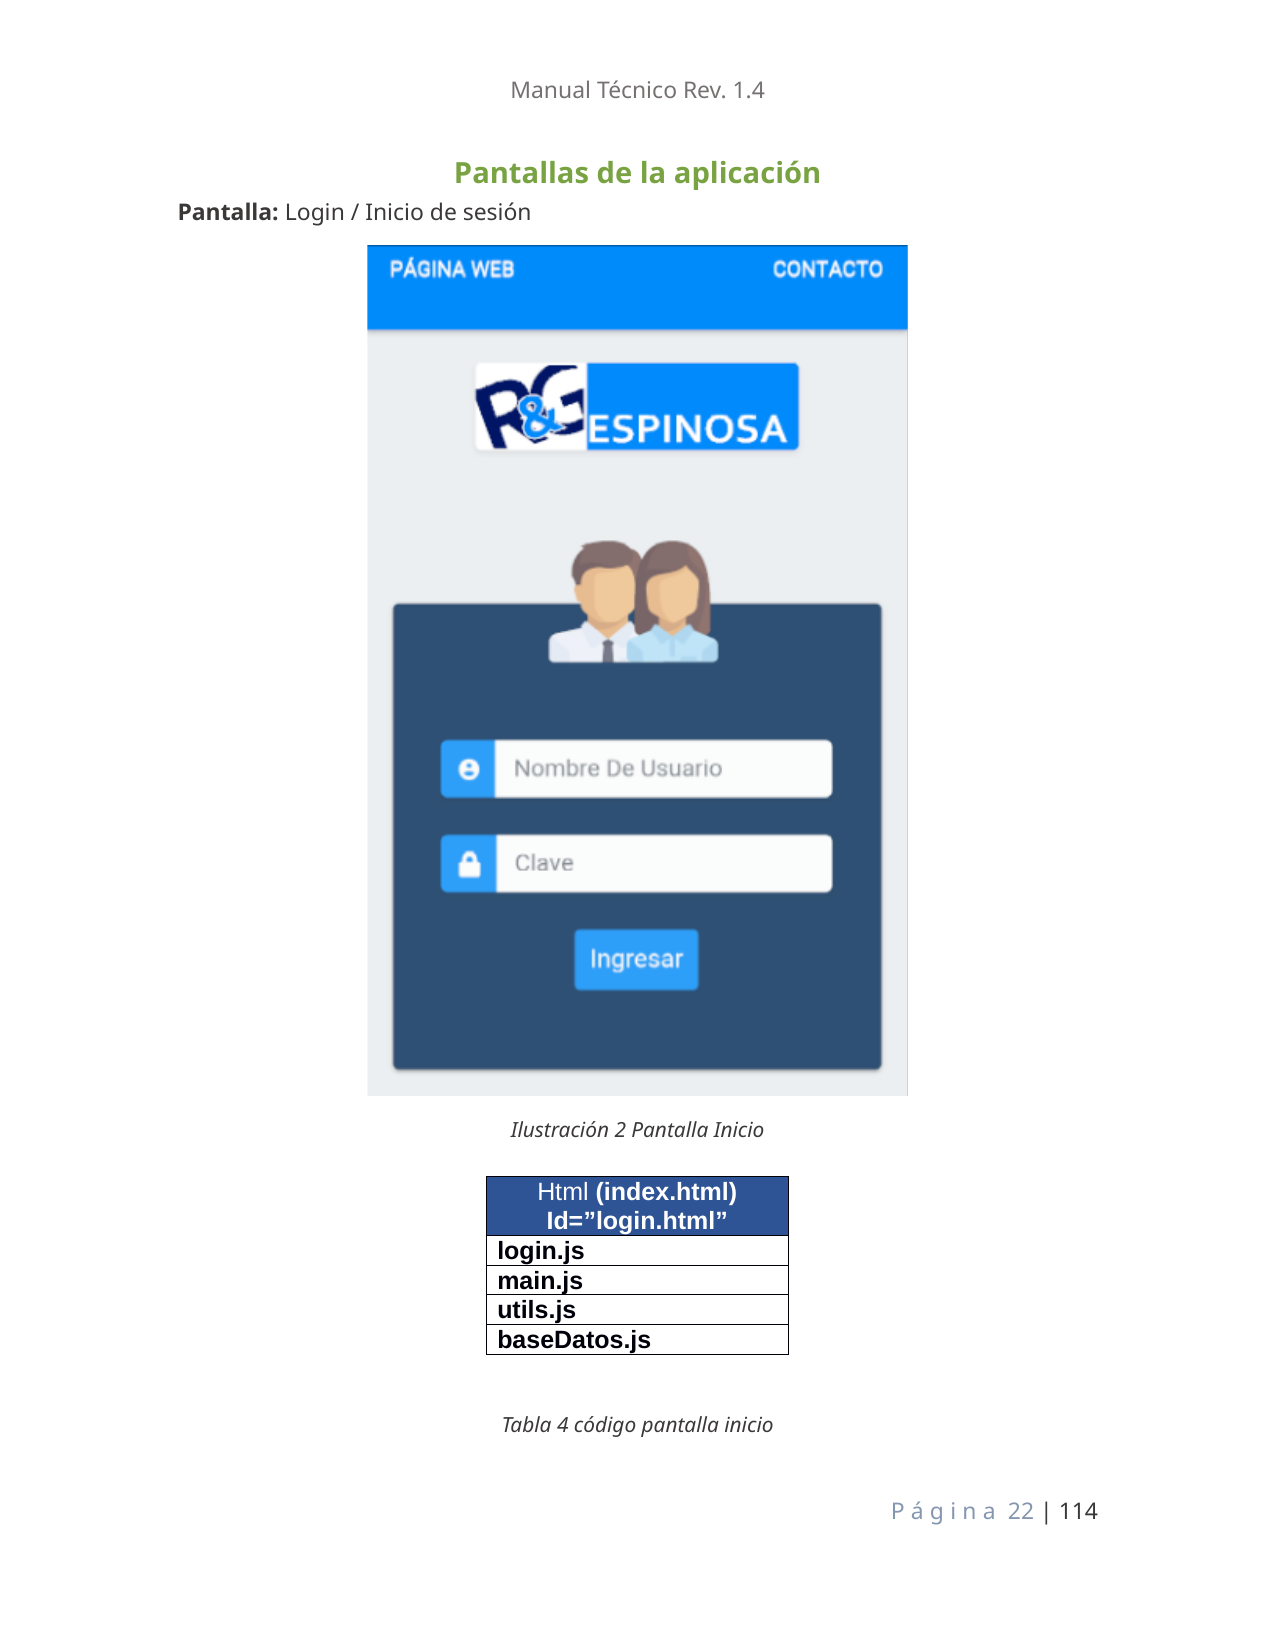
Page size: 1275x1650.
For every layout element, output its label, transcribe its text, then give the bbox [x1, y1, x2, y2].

text Pantalla: Login / Inicio de sesión [177, 195, 1098, 227]
table_cell baseDatos.js [487, 1325, 788, 1354]
picture [367, 245, 908, 1096]
text Ilustración 2 Pantalla Inicio [177, 1115, 1098, 1143]
text Tabla 4 código pantalla inicio [177, 1411, 1098, 1439]
table_cell utils.js [487, 1295, 788, 1324]
subtitle Pantallas de la aplicación [177, 153, 1098, 192]
table_cell main.js [487, 1266, 788, 1294]
table_cell login.js [487, 1236, 788, 1264]
table_header Html (index.html) Id=”login.html” [487, 1177, 788, 1235]
